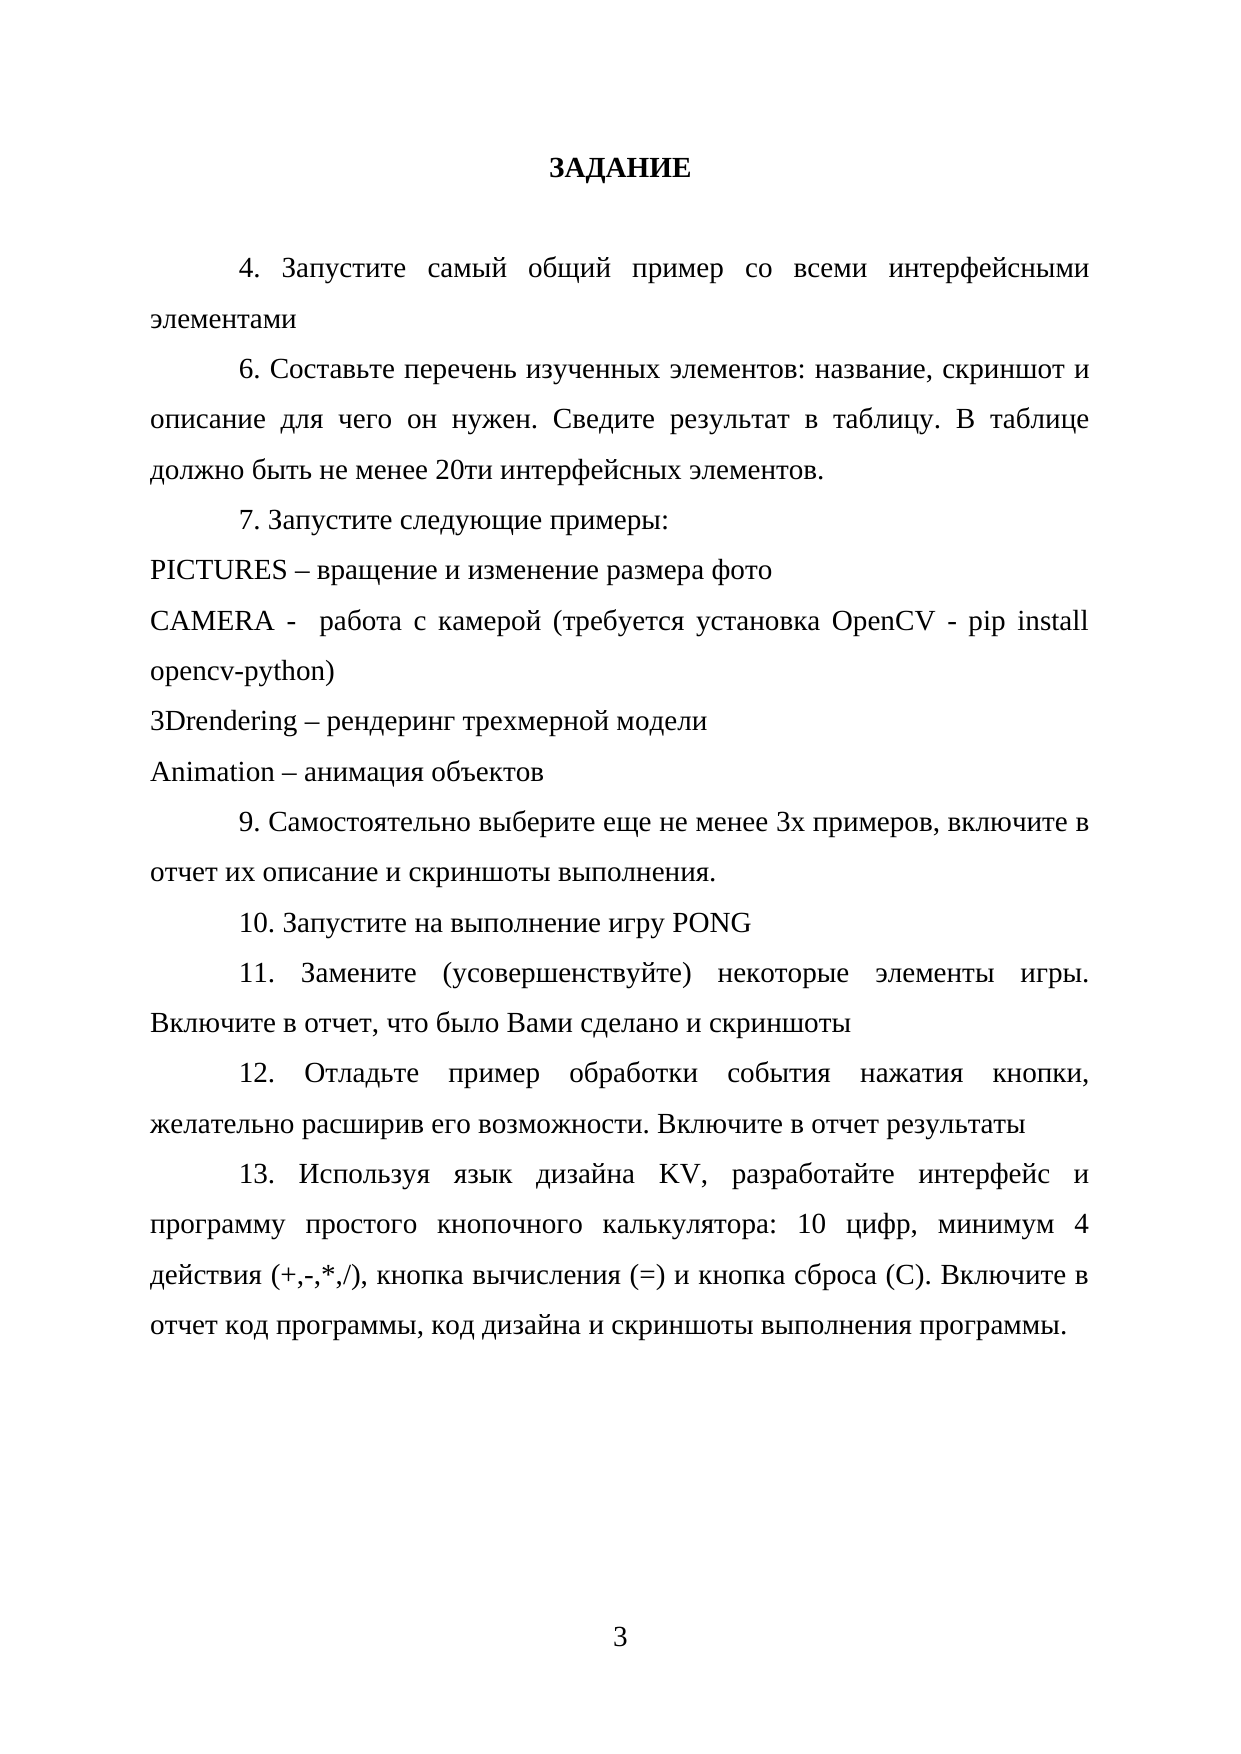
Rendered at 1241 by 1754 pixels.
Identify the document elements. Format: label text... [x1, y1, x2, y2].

subtitle ЗАДАНИЕ [150, 150, 1090, 183]
text 4. Запустите самый общий пример со всеми интерфейсными элементами [150, 251, 1090, 334]
text 6. Составьте перечень изученных элементов: название, скриншот и описание для чего он нужен. Сведите результат в таблицу. В таблице должно быть не менее 20ти интерфейсных элементов. [150, 351, 1090, 485]
text 9. Самостоятельно выберите еще не менее 3х примеров, включите в отчет их описание и скриншоты выполнения. [150, 804, 1090, 888]
text 10. Запустите на выполнение игру PONG [150, 905, 1090, 938]
text 11. Замените (усовершенствуйте) некоторые элементы игры. Включите в отчет, что было Вами сделано и скриншоты [150, 955, 1090, 1039]
text 12. Отладьте пример обработки события нажатия кнопки, желательно расширив его возможности. Включите в отчет результаты [150, 1056, 1090, 1139]
text CAMERA - работа с камерой (требуется установка OpenCV - pip install opencv-python) [150, 603, 1090, 687]
text 3Drendering – рендеринг трехмерной модели [150, 703, 1090, 737]
text PICTURES – вращение и изменение размера фото [150, 552, 1090, 586]
text 7. Запустите следующие примеры: [150, 502, 1090, 536]
text Animation – анимация объектов [150, 754, 1090, 787]
text 13. Используя язык дизайна KV, разработайте интерфейс и программу простого кнопочного калькулятора: 10 цифр, минимум 4 действия (+,-,*,/), кнопка вычисления (=) и кнопка сброса (С). Включите в отчет код программы, код дизайна и скриншоты выполнения программы. [150, 1156, 1090, 1341]
